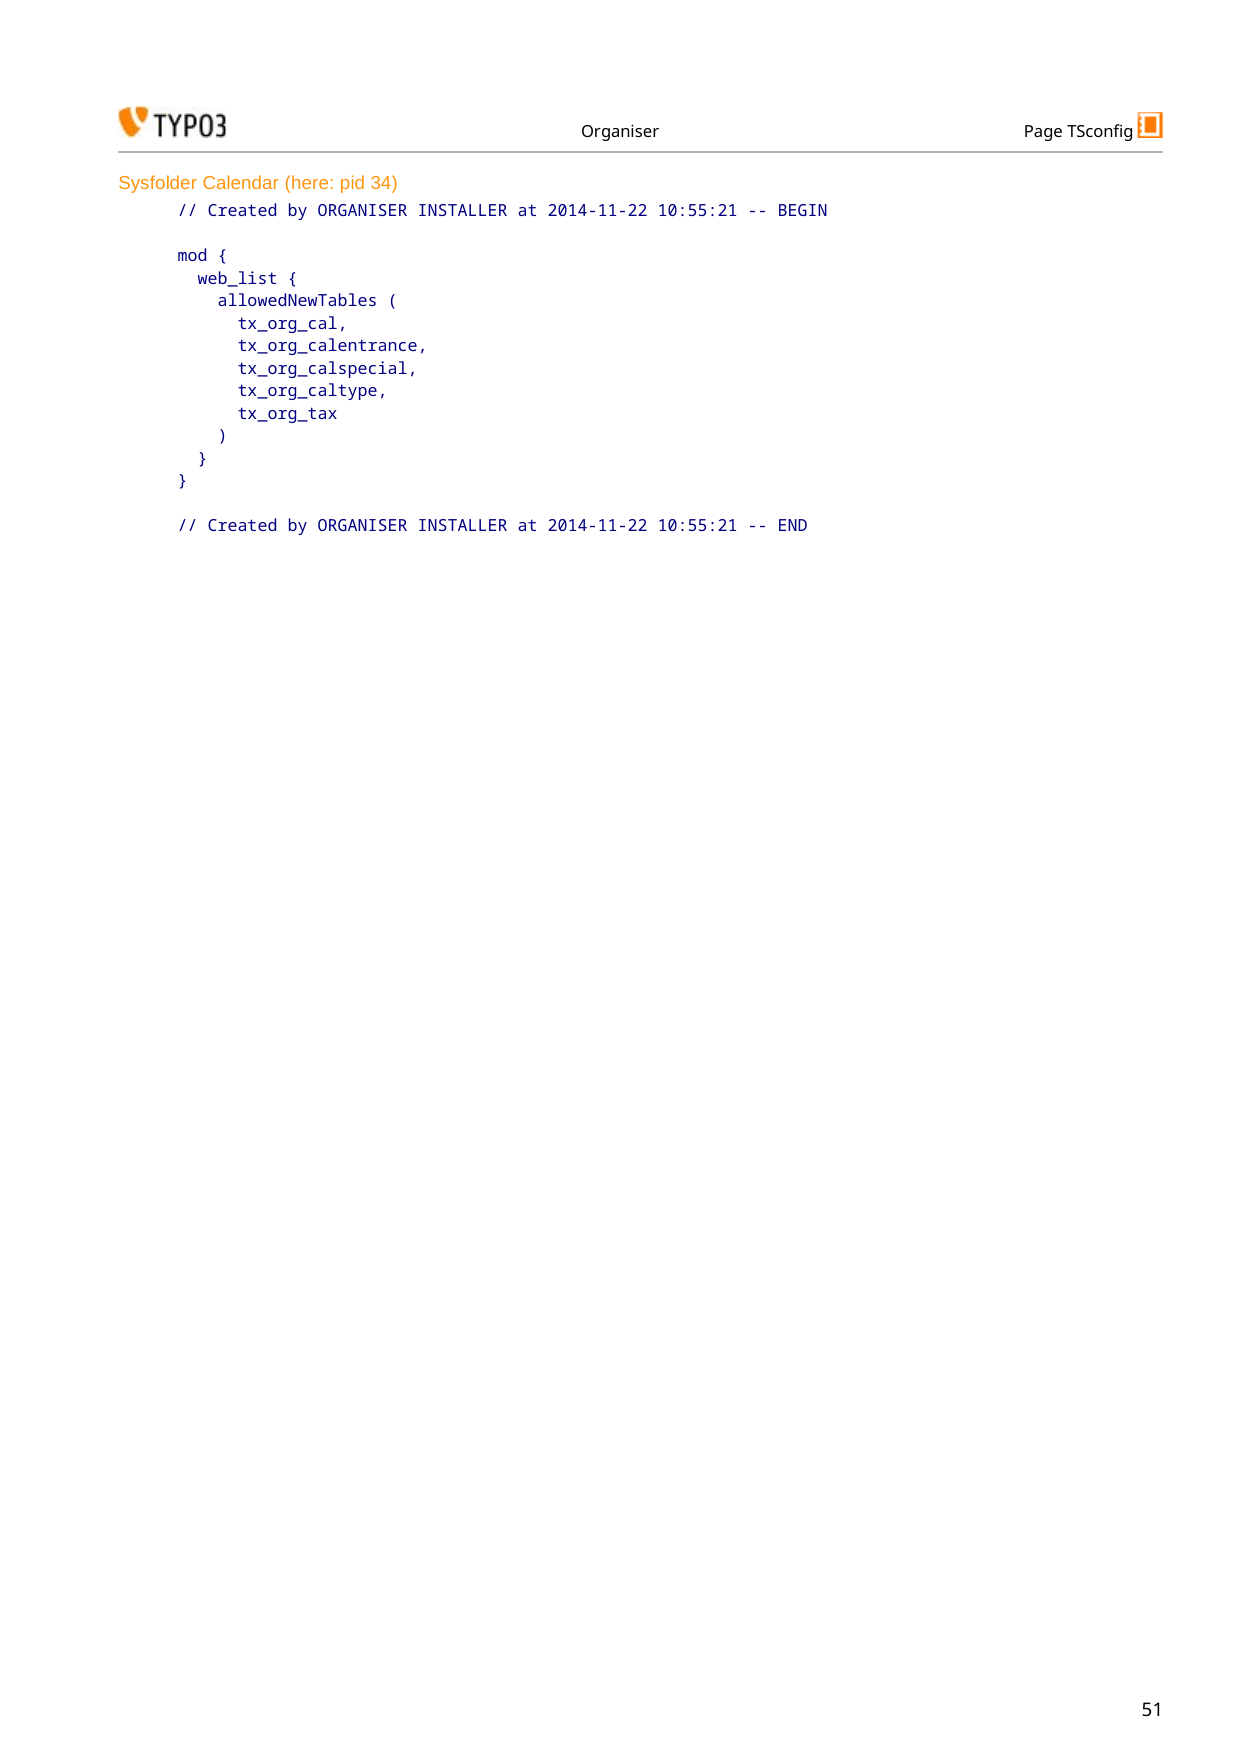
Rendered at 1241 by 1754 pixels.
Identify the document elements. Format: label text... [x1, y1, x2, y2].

text // Created by ORGANISER INSTALLER at 2014-11-22 10:55:21 -- BEGIN [177, 199, 1163, 222]
text // Created by ORGANISER INSTALLER at 2014-11-22 10:55:21 -- END [177, 514, 1163, 537]
text tx_org_caltype, [177, 379, 1163, 402]
text tx_org_calentrance, [177, 334, 1163, 357]
text tx_org_cal, [177, 312, 1163, 334]
picture [1137, 112, 1163, 138]
text } [177, 469, 1163, 492]
text } [177, 447, 1163, 469]
subtitle Sysfolder Calendar (here: pid 34) [118, 172, 1163, 193]
text mod { [177, 244, 1163, 267]
text tx_org_calspecial, [177, 357, 1163, 379]
text ) [177, 424, 1163, 447]
text tx_org_tax [177, 402, 1163, 424]
text allowedNewTables ( [177, 289, 1163, 312]
picture [118, 106, 227, 138]
text web_list { [177, 267, 1163, 289]
